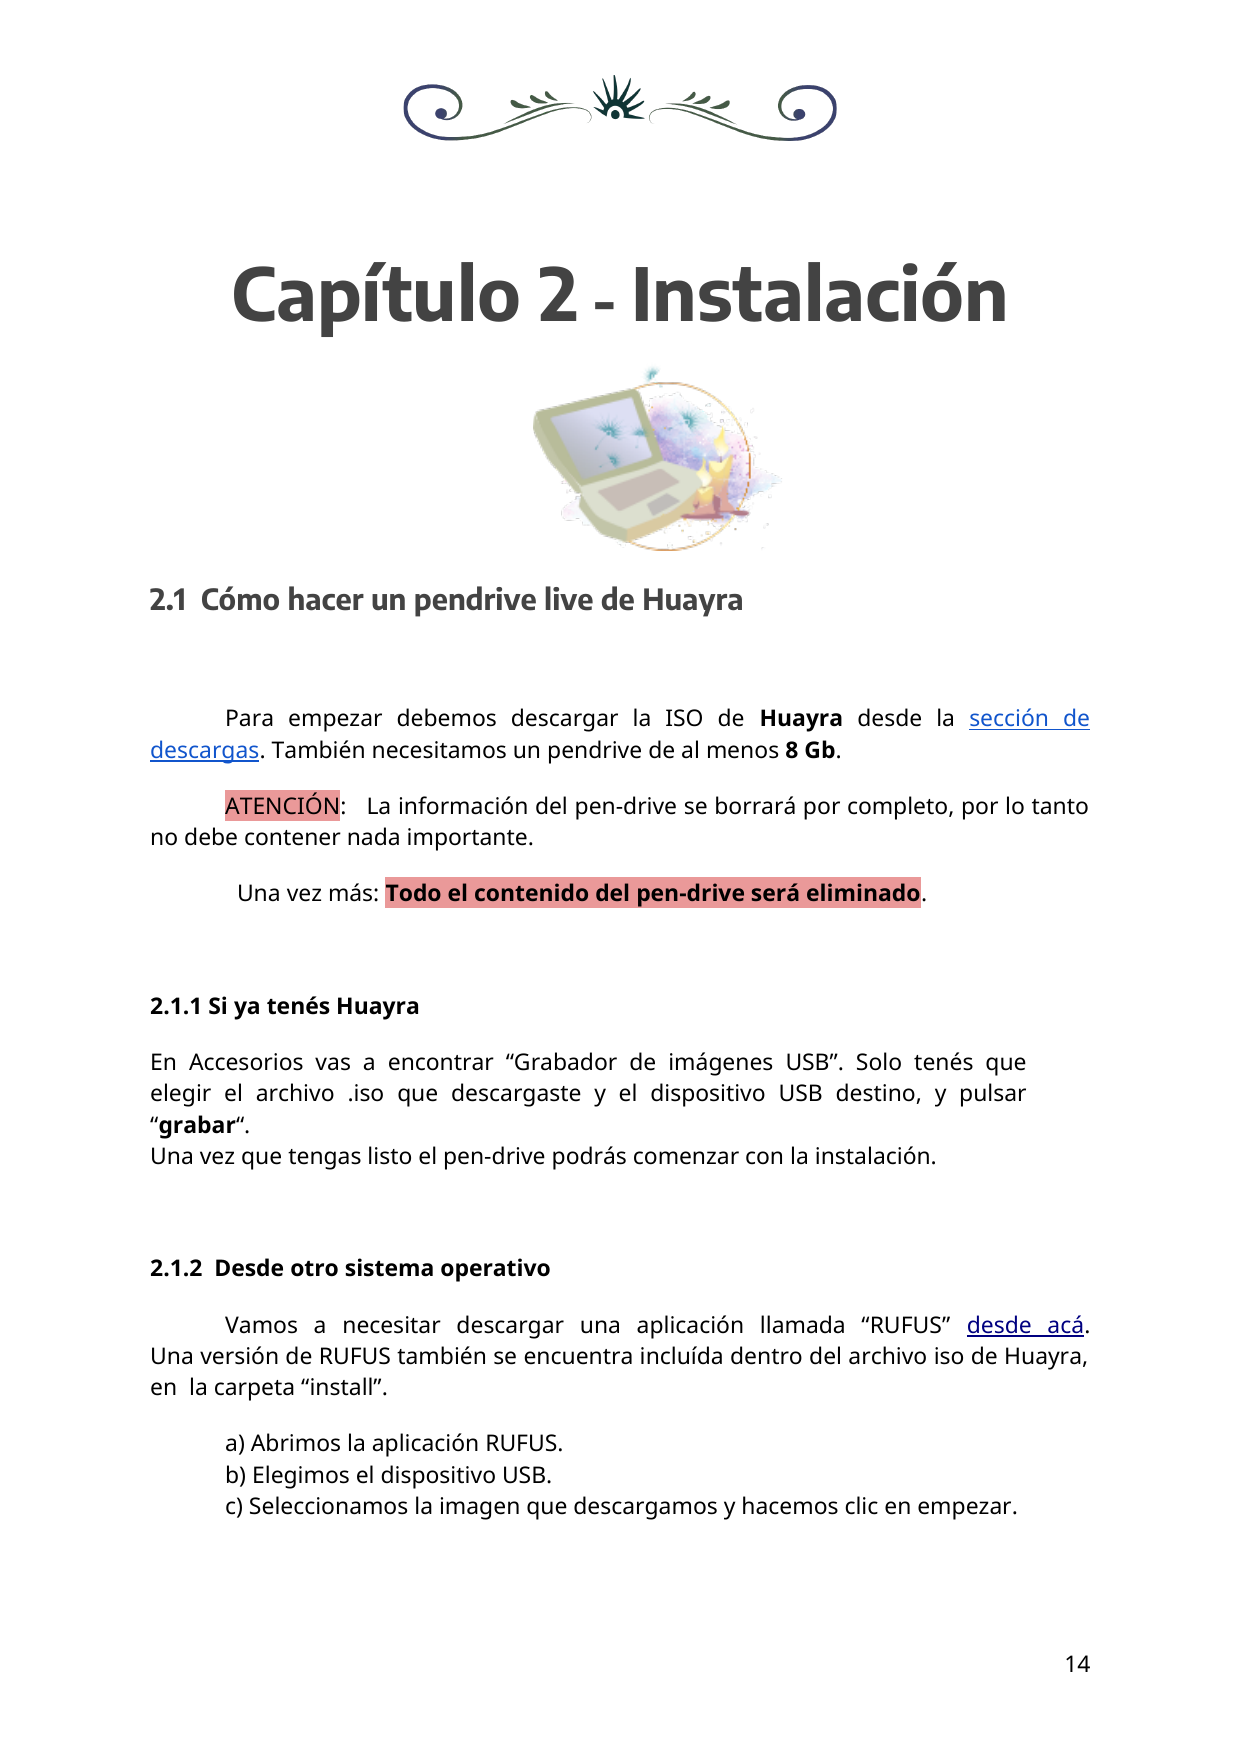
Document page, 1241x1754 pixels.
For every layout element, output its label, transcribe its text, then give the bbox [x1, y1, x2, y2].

text Vamos a necesitar descargar una aplicación llamada “RUFUS” desde acá. Una versión de RUFUS también se encuentra incluída dentro del archivo iso de Huayra, en la carpeta “install”. [150, 1308, 1090, 1402]
text En Accesorios vas a encontrar “Grabador de imágenes USB”. Solo tenés que elegir el archivo .iso que descargaste y el dispositivo USB destino, y pulsar “grabar“. Una vez que tengas listo el pen-drive podrás comenzar con la instalación. [150, 1046, 1028, 1171]
subtitle Capítulo 2 - Instalación [150, 246, 1090, 337]
subtitle 2.1 Cómo hacer un pendrive live de Huayra [150, 580, 1090, 617]
picture [403, 75, 837, 141]
picture [533, 362, 783, 551]
text 2.1.1 Si ya tenés Huayra [150, 990, 1028, 1021]
text ATENCIÓN: La información del pen-drive se borrará por completo, por lo tanto no debe contener nada importante. [150, 790, 1090, 852]
text 2.1.2 Desde otro sistema operativo [150, 1252, 1090, 1283]
text Para empezar debemos descargar la ISO de Huayra desde la sección de descargas. También necesitamos un pendrive de al menos 8 Gb. [150, 702, 1090, 765]
text a) Abrimos la aplicación RUFUS. b) Elegimos el dispositivo USB. c) Seleccionamos la imagen que descargamos y hacemos clic en empezar. [150, 1427, 1090, 1521]
text Una vez más: Todo el contenido del pen-drive será eliminado. [150, 877, 1090, 908]
